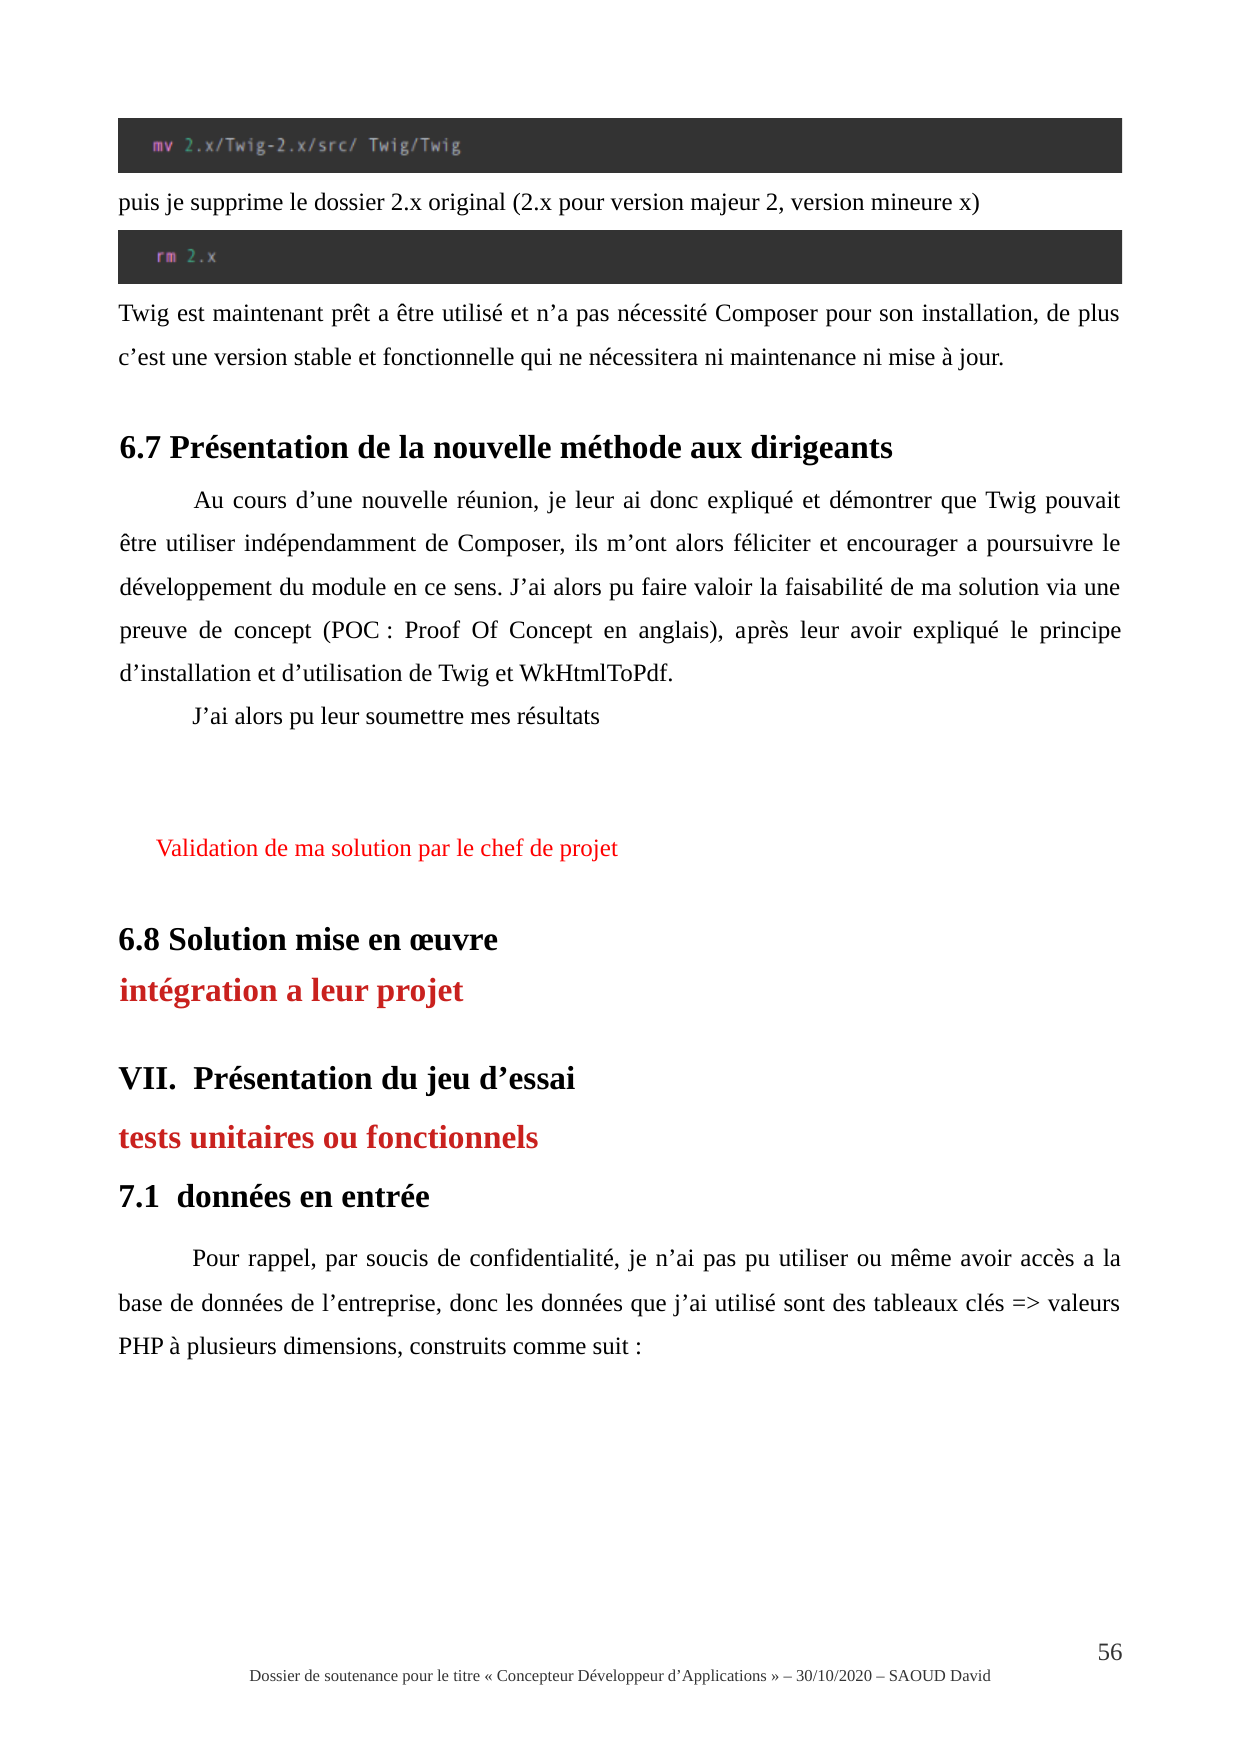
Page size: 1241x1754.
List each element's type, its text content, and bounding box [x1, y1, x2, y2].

picture [118, 118, 1123, 173]
text J’ai alors pu leur soumettre mes résultats [118, 701, 1122, 730]
text Twig est maintenant prêt a être utilisé et n’a pas nécessité Composer pour son installation, de plus c’est une version stable et fonctionnelle qui ne nécessitera ni maintenance ni mise à jour. [118, 284, 1122, 370]
text Au cours d’une nouvelle réunion, je leur ai donc expliqué et démontrer que Twig pouvait être utiliser indépendamment de Composer, ils m’ont alors féliciter et encourager a poursuivre le développement du module en ce sens. J’ai alors pu faire valoir la faisabilité de ma solution via une preuve de concept (POC : Proof Of Concept en anglais), après leur avoir expliqué le principe d’installation et d’utilisation de Twig et WkHtmlToPdf. [119, 485, 1122, 687]
picture [118, 230, 1123, 284]
subtitle 6.8 Solution mise en œuvre [118, 919, 1122, 958]
text 7.1 données en entrée [118, 1176, 1122, 1214]
text 6.7 Présentation de la nouvelle méthode aux dirigeants [119, 428, 1122, 466]
list Validation de ma solution par le chef de projet [118, 833, 1122, 861]
text VII. Présentation du jeu d’essai [118, 1059, 1122, 1097]
text puis je supprime le dossier 2.x original (2.x pour version majeur 2, version mineure x) [118, 173, 1122, 216]
text intégration a leur projet [119, 970, 1122, 1009]
text tests unitaires ou fonctionnels [118, 1117, 1122, 1156]
text Pour rappel, par soucis de confidentialité, je n’ai pas pu utiliser ou même avoir accès a la base de données de l’entreprise, donc les données que j’ai utilisé sont des tableaux clés => valeurs PHP à plusieurs dimensions, construits comme suit : [118, 1234, 1122, 1359]
